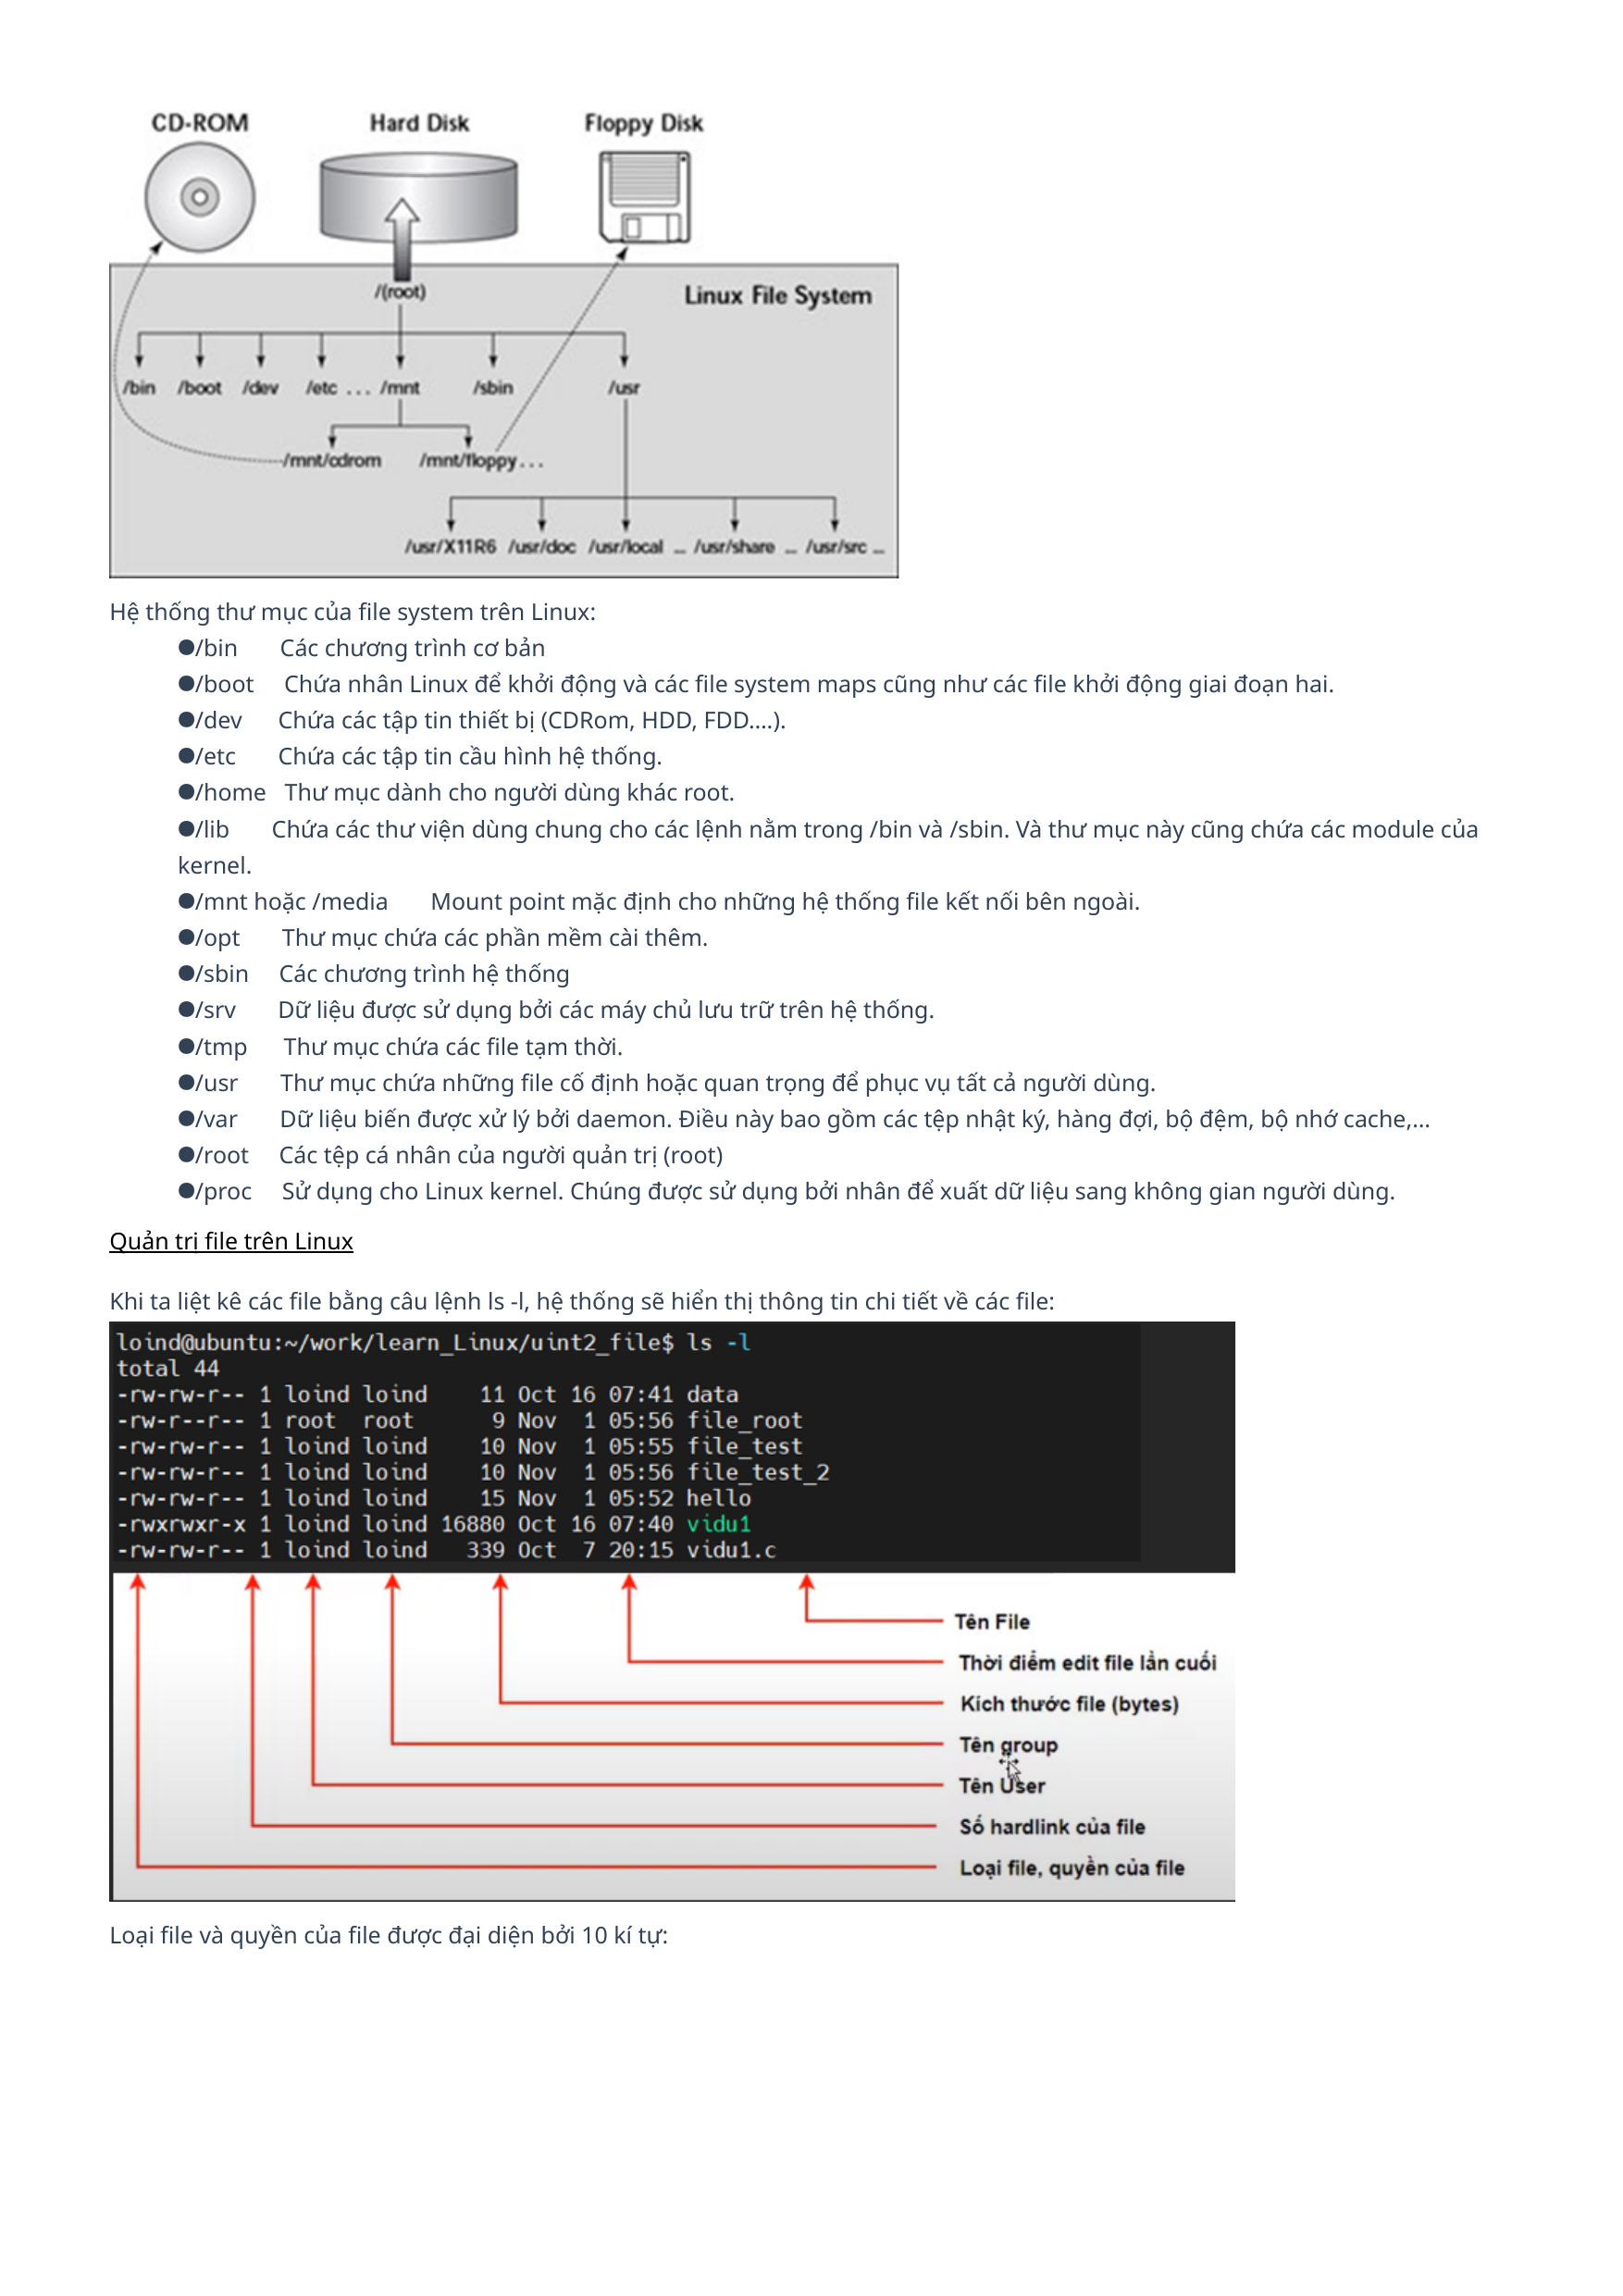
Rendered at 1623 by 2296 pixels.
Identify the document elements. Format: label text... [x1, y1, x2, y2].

list /bin Các chương trình cơ bản [109, 631, 1514, 663]
list /lib Chứa các thư viện dùng chung cho các lệnh nằm trong /bin và /sbin. Và thư mục này cũng chứa các module của kernel. [109, 813, 1514, 880]
list /tmp Thư mục chứa các file tạm thời. [109, 1030, 1514, 1061]
list /home Thư mục dành cho người dùng khác root. [109, 776, 1514, 808]
text Hệ thống thư mục của file system trên Linux: [109, 595, 1514, 627]
list /proc Sử dụng cho Linux kernel. Chúng được sử dụng bởi nhân để xuất dữ liệu sang không gian người dùng. [109, 1175, 1514, 1207]
list /dev Chứa các tập tin thiết bị (CDRom, HDD, FDD….). [109, 704, 1514, 736]
list /root Các tệp cá nhân của người quản trị (root) [109, 1139, 1514, 1171]
text Khi ta liệt kê các file bằng câu lệnh ls -l, hệ thống sẽ hiển thị thông tin chi tiết về các file: [109, 1285, 1514, 1317]
list /srv Dữ liệu được sử dụng bởi các máy chủ lưu trữ trên hệ thống. [109, 994, 1514, 1025]
list /etc Chứa các tập tin cầu hình hệ thống. [109, 740, 1514, 772]
list /sbin Các chương trình hệ thống [109, 958, 1514, 989]
list /usr Thư mục chứa những file cố định hoặc quan trọng để phục vụ tất cả người dùng. [109, 1066, 1514, 1098]
subtitle Quản trị file trên Linux [109, 1225, 1514, 1257]
list /opt Thư mục chứa các phần mềm cài thêm. [109, 922, 1514, 953]
picture [109, 1322, 1236, 1902]
picture [109, 109, 899, 578]
list /boot Chứa nhân Linux để khởi động và các file system maps cũng như các file khởi động giai đoạn hai. [109, 668, 1514, 700]
list /var Dữ liệu biến được xử lý bởi daemon. Điều này bao gồm các tệp nhật ký, hàng đợi, bộ đệm, bộ nhớ cache,… [109, 1103, 1514, 1135]
text Loại file và quyền của file được đại diện bởi 10 kí tự: [109, 1918, 1514, 1951]
list /mnt hoặc /media Mount point mặc định cho những hệ thống file kết nối bên ngoài. [109, 886, 1514, 917]
